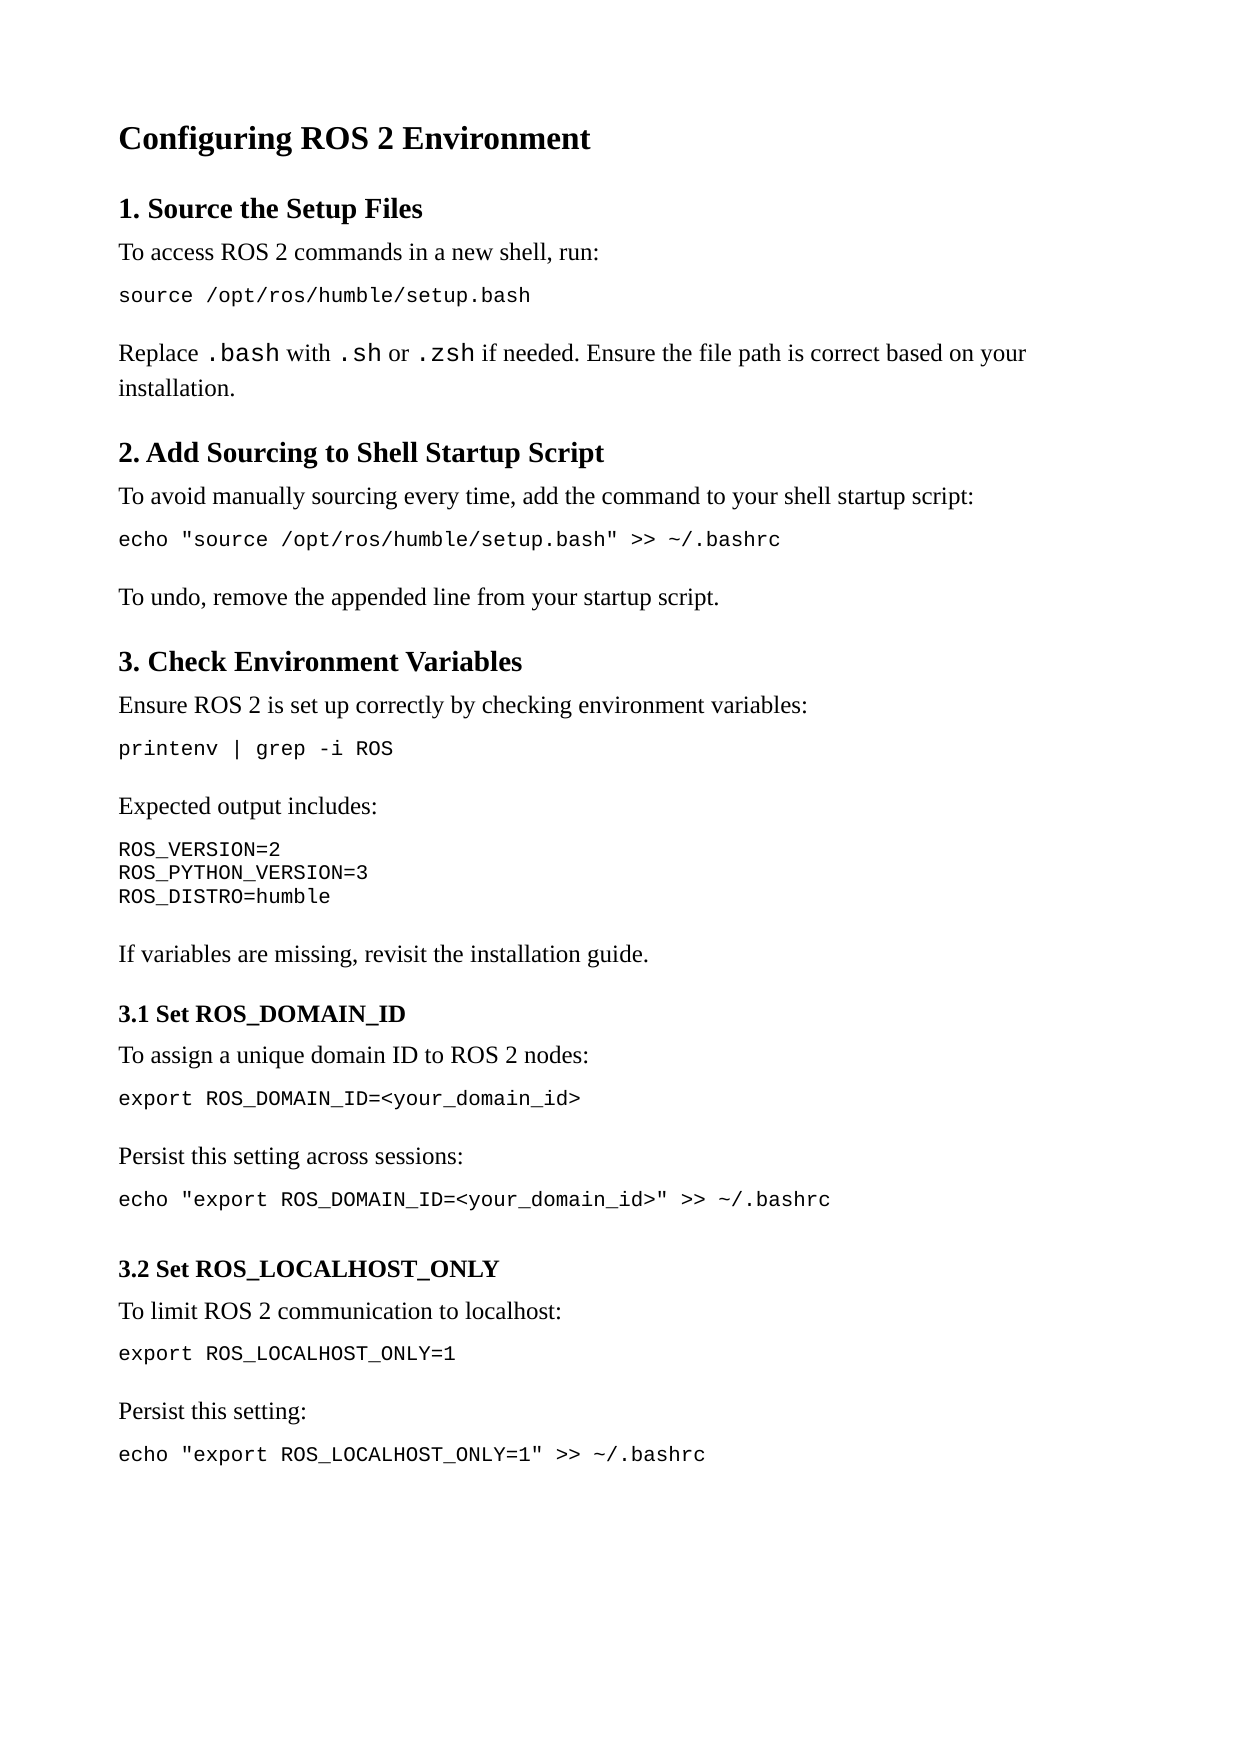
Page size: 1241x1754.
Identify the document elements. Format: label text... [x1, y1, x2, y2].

text Persist this setting across sessions: [118, 1141, 1122, 1170]
text printenv | grep -i ROS [118, 738, 1122, 762]
text Persist this setting: [118, 1396, 1122, 1425]
text Ensure ROS 2 is set up correctly by checking environment variables: [118, 690, 1122, 719]
text echo "source /opt/ros/humble/setup.bash" >> ~/.bashrc [118, 529, 1122, 553]
text If variables are missing, revisit the installation guide. [118, 939, 1122, 968]
text echo "export ROS_DOMAIN_ID=<your_domain_id>" >> ~/.bashrc [118, 1189, 1122, 1212]
subtitle 2. Add Sourcing to Shell Startup Script [118, 435, 1122, 469]
text export ROS_LOCALHOST_ONLY=1 [118, 1343, 1122, 1367]
text To assign a unique domain ID to ROS 2 nodes: [118, 1041, 1122, 1069]
text Expected output includes: [118, 791, 1122, 820]
subtitle 3.2 Set ROS_LOCALHOST_ONLY [118, 1254, 1122, 1283]
text Configuring ROS 2 Environment [118, 118, 1122, 156]
subtitle 1. Source the Setup Files [118, 191, 1122, 225]
subtitle 3.1 Set ROS_DOMAIN_ID [118, 999, 1122, 1028]
text Replace .bash with .sh or .zsh if needed. Ensure the file path is correct based on your installation. [118, 338, 1122, 402]
text To limit ROS 2 communication to localhost: [118, 1296, 1122, 1324]
subtitle 3. Check Environment Variables [118, 644, 1122, 678]
text ROS_PYTHON_VERSION=3 [118, 862, 1122, 886]
text To avoid manually sourcing every time, add the command to your shell startup script: [118, 481, 1122, 510]
text To undo, remove the appended line from your startup script. [118, 582, 1122, 611]
text export ROS_DOMAIN_ID=<your_domain_id> [118, 1088, 1122, 1112]
text source /opt/ros/humble/setup.bash [118, 285, 1122, 309]
text To access ROS 2 commands in a new shell, run: [118, 237, 1122, 266]
text ROS_VERSION=2 [118, 839, 1122, 862]
text ROS_DISTRO=humble [118, 886, 1122, 910]
text echo "export ROS_LOCALHOST_ONLY=1" >> ~/.bashrc [118, 1444, 1122, 1468]
